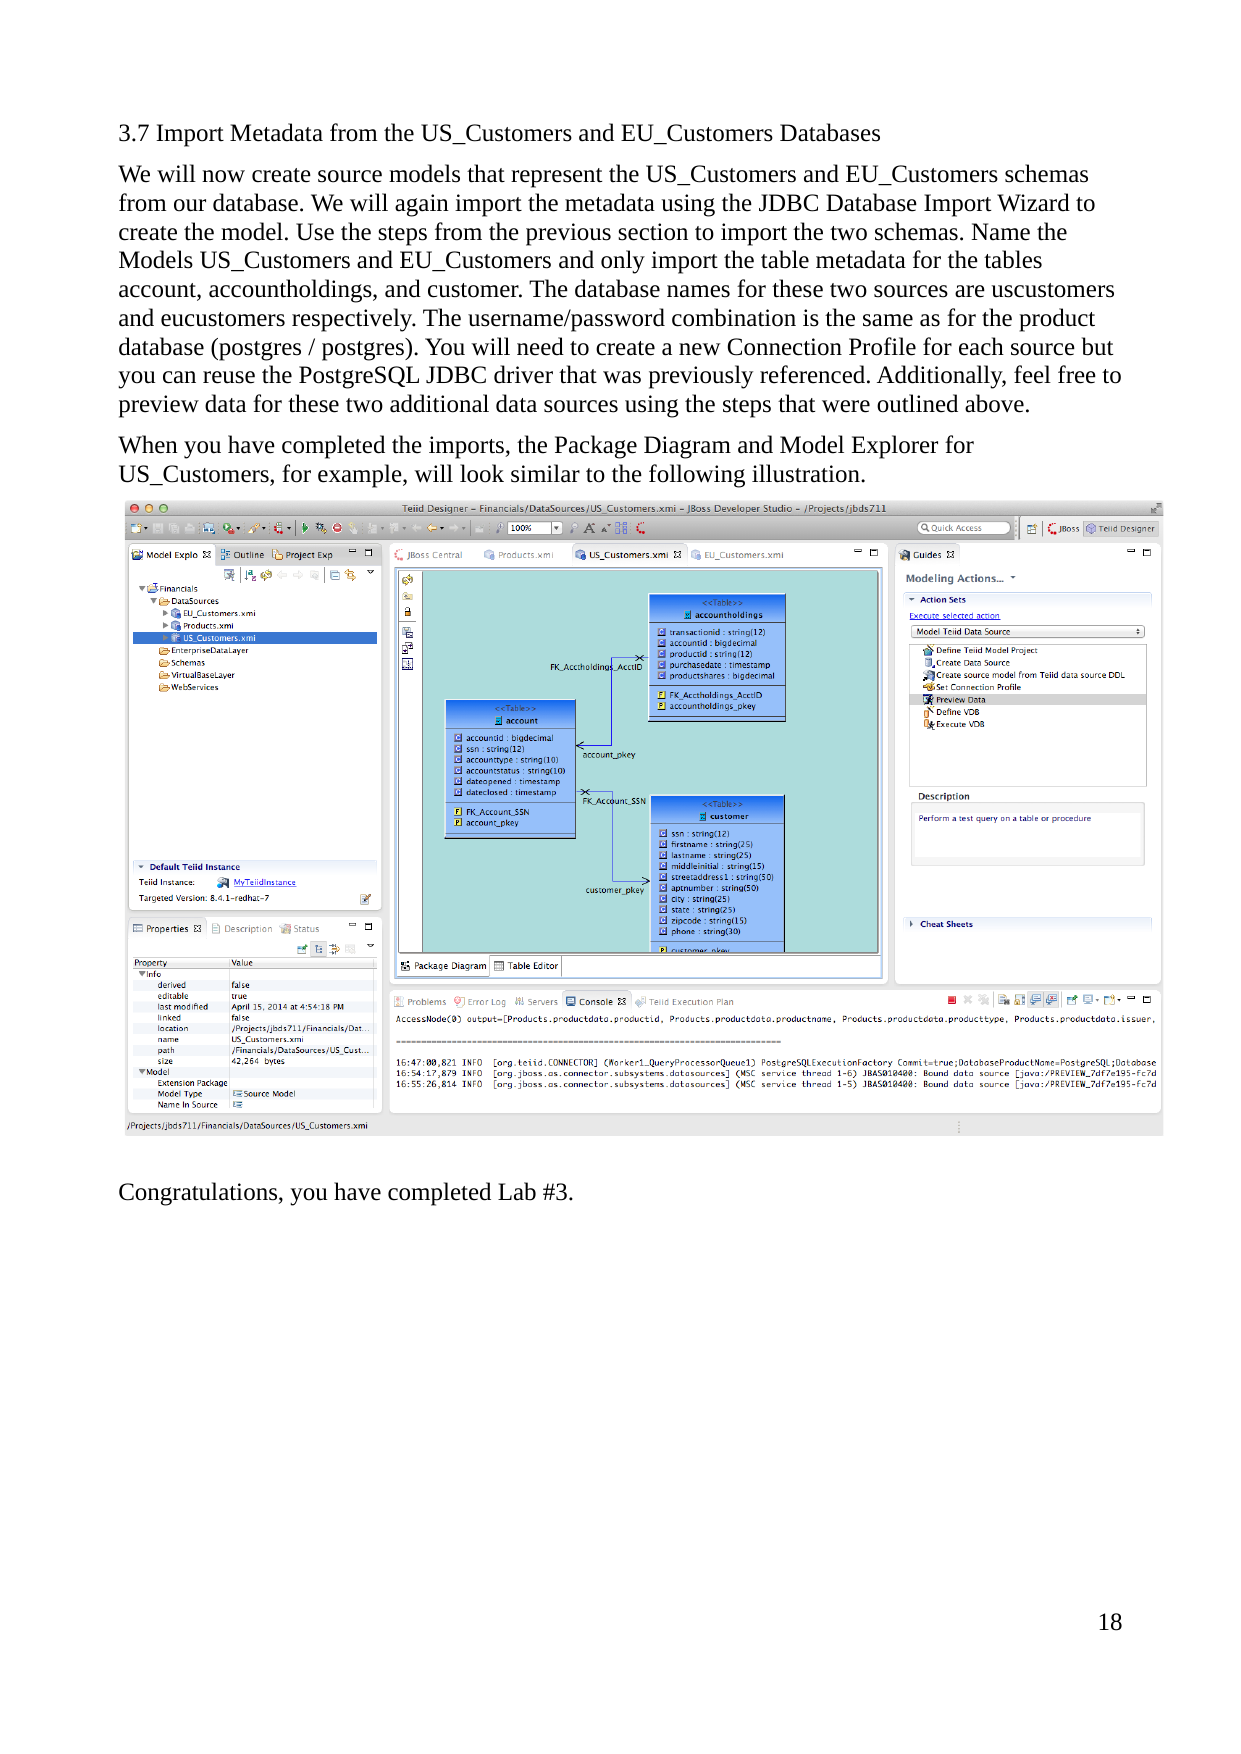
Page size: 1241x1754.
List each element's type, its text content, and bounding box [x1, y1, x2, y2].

text 3.7 Import Metadata from the US_Customers and EU_Customers Databases [118, 118, 1122, 147]
text We will now create source models that represent the US_Customers and EU_Customers schemas from our database. We will again import the metadata using the JDBC Database Import Wizard to create the model. Use the steps from the previous section to import the two schemas. Name the Models US_Customers and EU_Customers and only import the table metadata for the tables account, accountholdings, and customer. The database names for these two sources are uscustomers and eucustomers respectively. The username/password combination is the same as for the product database (postgres / postgres). You will need to create a new Connection Profile for each source but you can reuse the PostgreSQL JDBC driver that was previously referenced. Additionally, feel free to preview data for these two additional data sources using the steps that were outlined above. [118, 159, 1122, 418]
picture [124, 500, 1164, 1136]
text Congratulations, you have completed Lab #3. [118, 1177, 1122, 1206]
text When you have completed the imports, the Package Diagram and Model Explorer for US_Customers, for example, will look similar to the following illustration. [118, 431, 1122, 488]
